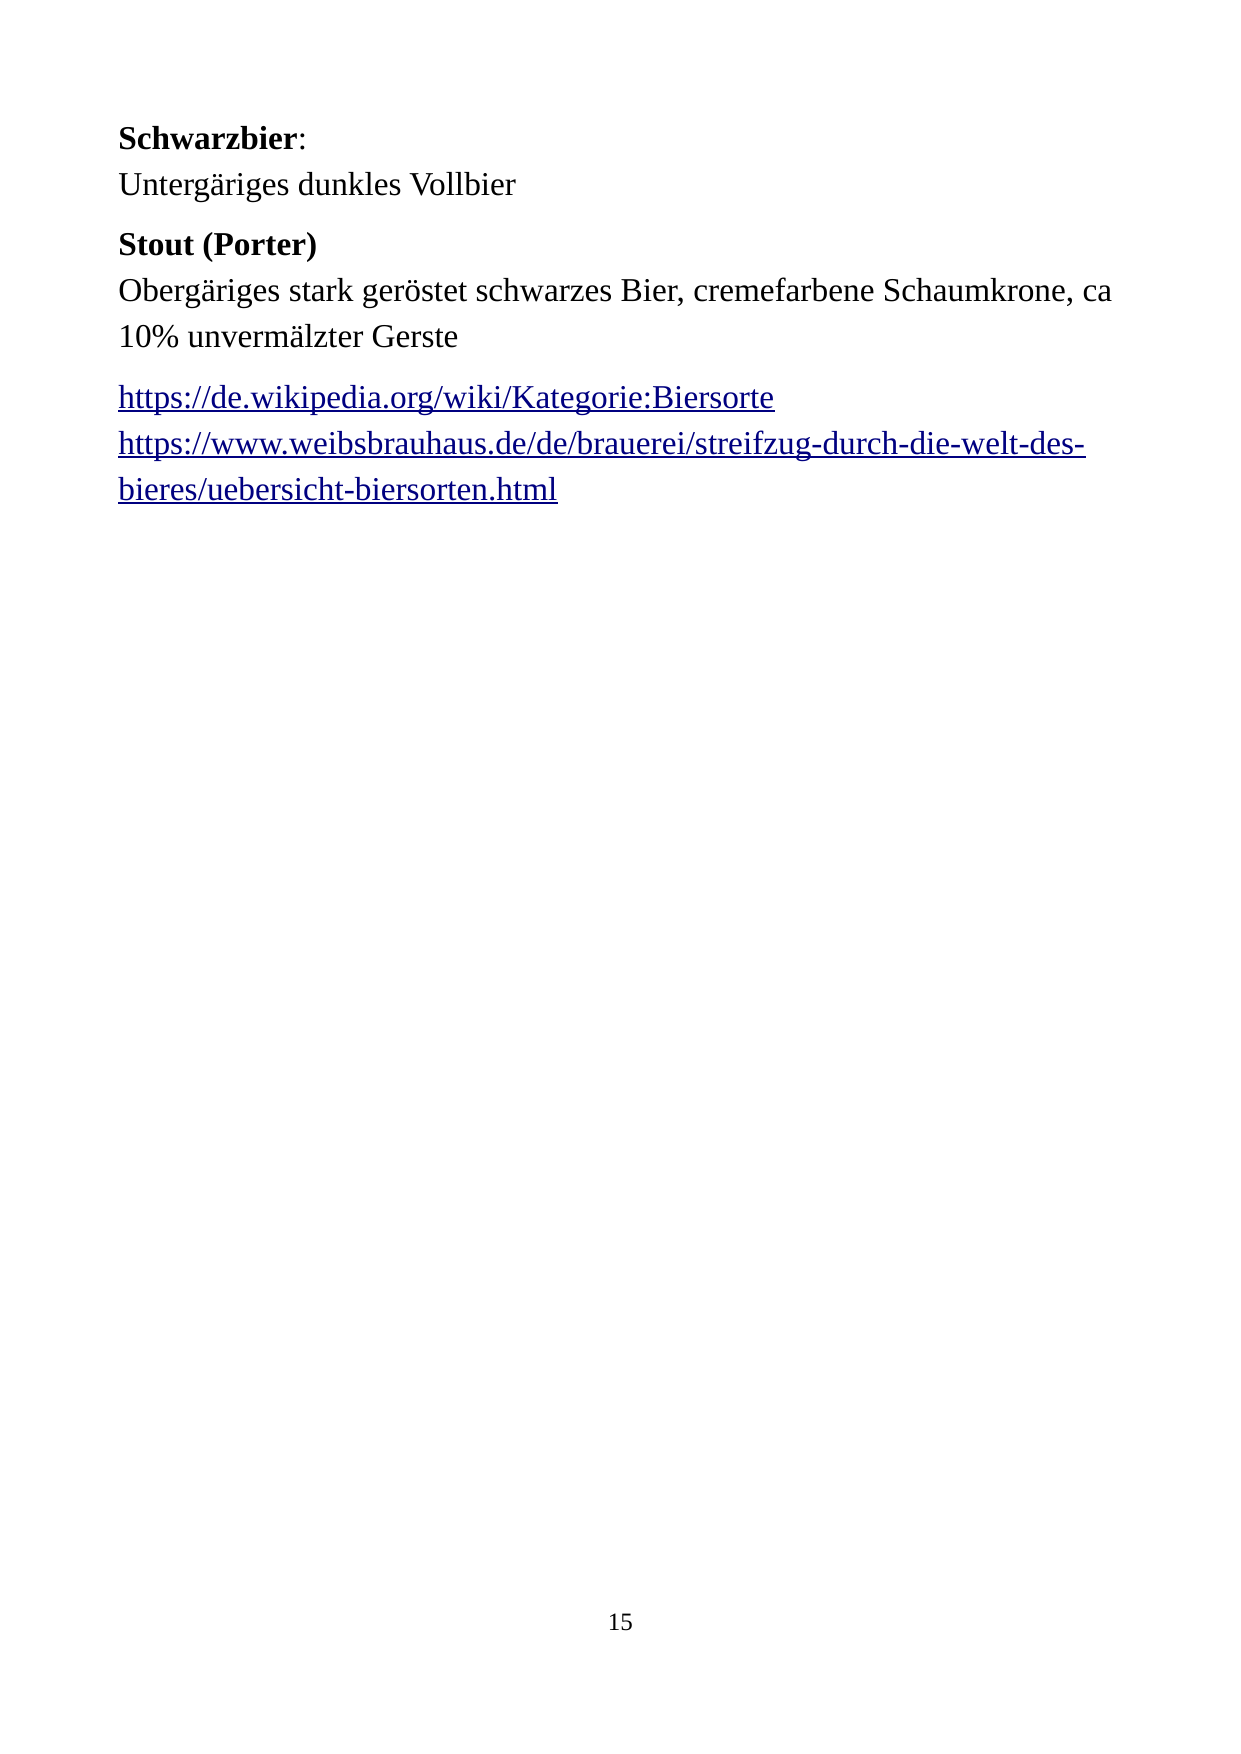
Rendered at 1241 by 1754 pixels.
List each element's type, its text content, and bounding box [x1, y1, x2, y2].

text https://de.wikipedia.org/wiki/Kategorie:Biersorte https://www.weibsbrauhaus.de/de/brauerei/streifzug-durch-die-welt-des-bieres/uebersicht-biersorten.html [118, 377, 1122, 542]
text Schwarzbier: Untergäriges dunkles Vollbier [118, 118, 1122, 202]
text Stout (Porter) Obergäriges stark geröstet schwarzes Bier, cremefarbene Schaumkrone, ca 10% unvermälzter Gerste [118, 224, 1122, 355]
